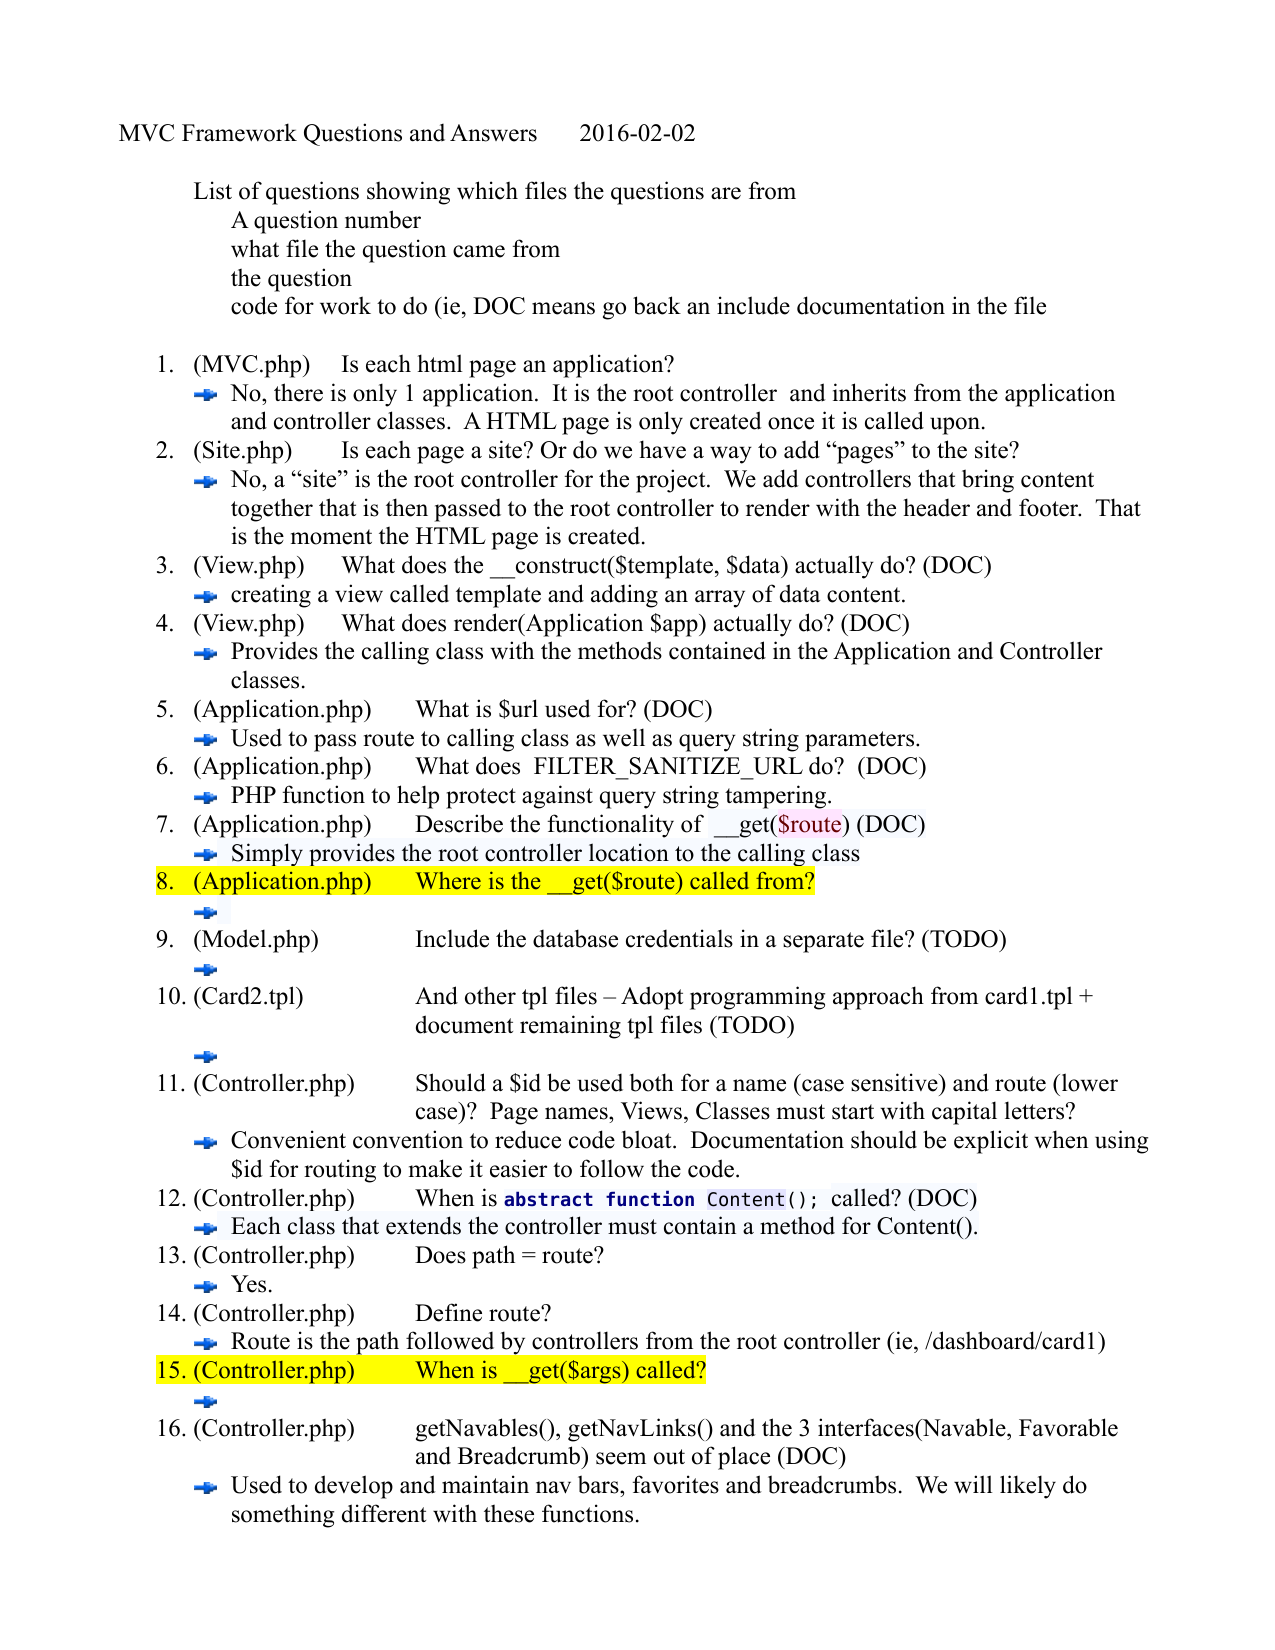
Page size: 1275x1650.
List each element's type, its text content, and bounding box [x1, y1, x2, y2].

list (Card2.tpl) And other tpl files – Adopt programming approach from card1.tpl + document remaining tpl files (TODO) [156, 981, 1157, 1039]
list (Controller.php) Does path = route? [156, 1240, 1157, 1269]
list PHP function to help protect against query string tampering. [193, 780, 1157, 809]
picture [194, 1482, 217, 1494]
list Route is the path followed by controllers from the root controller (ie, /dashboard/card1) [193, 1326, 1157, 1355]
picture [194, 1137, 217, 1149]
list A question number [193, 205, 1157, 234]
list Used to pass route to calling class as well as query string parameters. [193, 723, 1157, 751]
picture [194, 476, 217, 488]
picture [194, 1338, 217, 1350]
list (Model.php) Include the database credentials in a separate file? (TODO) [156, 924, 1157, 953]
picture [194, 792, 217, 804]
picture [194, 648, 217, 660]
picture [194, 734, 217, 746]
list Each class that extends the controller must contain a method for Content(). [193, 1211, 1157, 1240]
list the question [193, 263, 1157, 291]
list (Application.php) Where is the __get($route) called from? [156, 866, 1157, 895]
list (Site.php) Is each page a site? Or do we have a way to add “pages” to the site? [156, 435, 1157, 464]
picture [194, 389, 217, 401]
list Convenient convention to reduce code bloat. Documentation should be explicit when using $id for routing to make it easier to follow the code. [193, 1125, 1157, 1183]
list Provides the calling class with the methods contained in the Application and Controller classes. [193, 636, 1157, 694]
picture [194, 1223, 217, 1235]
picture [194, 591, 217, 603]
list List of questions showing which files the questions are from [156, 176, 1157, 205]
list code for work to do (ie, DOC means go back an include documentation in the file [193, 291, 1157, 320]
list (Controller.php) Should a $id be used both for a name (case sensitive) and route (lower case)? Page names, Views, Classes must start with capital letters? [156, 1068, 1157, 1125]
list No, there is only 1 application. It is the root controller and inherits from the application and controller classes. A HTML page is only created once it is called upon. [193, 378, 1157, 435]
list (Controller.php) getNavables(), getNavLinks() and the 3 interfaces(Navable, Favorable and Breadcrumb) seem out of place (DOC) [156, 1413, 1157, 1470]
list Yes. [193, 1269, 1157, 1298]
list (Controller.php) When is __get($args) called? [156, 1355, 1157, 1384]
list Simply provides the root controller location to the calling class [193, 838, 1157, 866]
list (View.php) What does render(Application $app) actually do? (DOC) [156, 608, 1157, 636]
list what file the question came from [193, 234, 1157, 263]
list (Controller.php) Define route? [156, 1298, 1157, 1326]
picture [194, 1051, 217, 1063]
list (Application.php) What is $url used for? (DOC) [156, 694, 1157, 723]
picture [194, 907, 217, 919]
list No, a “site” is the root controller for the project. We add controllers that bring content together that is then passed to the root controller to render with the header and footer. That is the moment the HTML page is created. [193, 464, 1157, 550]
picture [194, 1281, 217, 1293]
list (MVC.php) Is each html page an application? [156, 349, 1157, 378]
picture [194, 849, 217, 861]
list (View.php) What does the __construct($template, $data) actually do? (DOC) [156, 550, 1157, 579]
picture [194, 964, 217, 976]
list (Application.php) What does FILTER_SANITIZE_URL do? (DOC) [156, 751, 1157, 780]
list creating a view called template and adding an array of data content. [193, 579, 1157, 608]
list Used to develop and maintain nav bars, favorites and breadcrumbs. We will likely do something different with these functions. [193, 1470, 1157, 1528]
picture [194, 1396, 217, 1408]
list (Controller.php) When is abstract function Content(); called? (DOC) [156, 1183, 1157, 1211]
list (Application.php) Describe the functionality of __get($route) (DOC) [156, 809, 1157, 838]
